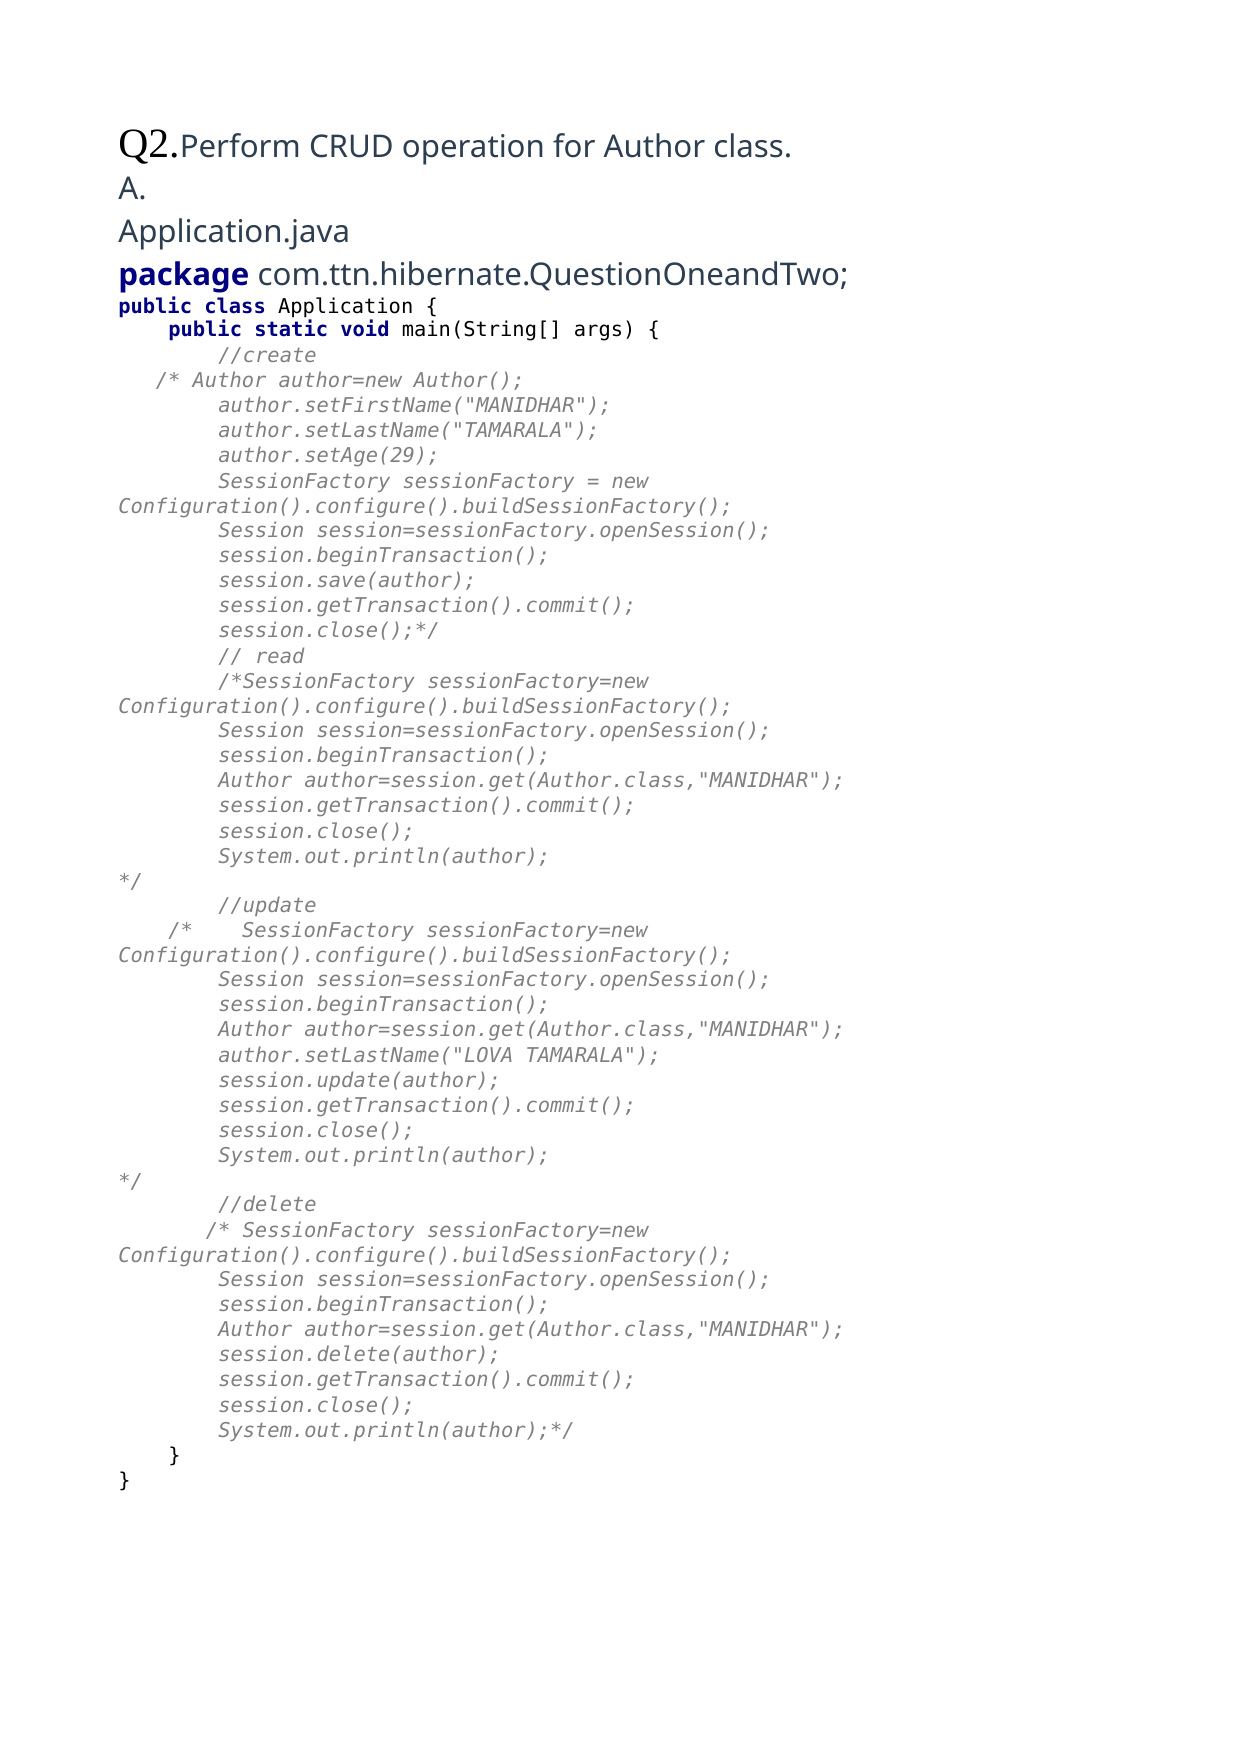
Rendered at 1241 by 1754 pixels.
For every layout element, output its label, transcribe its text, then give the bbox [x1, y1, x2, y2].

text Session session=sessionFactory.openSession(); [118, 518, 1122, 543]
text A. [118, 166, 1122, 209]
text session.beginTransaction(); [118, 543, 1122, 568]
text public static void main(String[] args) { [118, 318, 1122, 343]
text session.beginTransaction(); [118, 743, 1122, 769]
text session.close(); [118, 1393, 1122, 1418]
text author.setFirstName("MANIDHAR"); [118, 393, 1122, 419]
text } [118, 1469, 1122, 1492]
text session.close(); [118, 819, 1122, 844]
text } [118, 1443, 1122, 1469]
text //update [118, 893, 1122, 918]
text author.setLastName("TAMARALA"); [118, 419, 1122, 444]
text session.close(); [118, 1119, 1122, 1144]
text session.getTransaction().commit(); [118, 594, 1122, 619]
text session.update(author); [118, 1068, 1122, 1093]
text //delete [118, 1193, 1122, 1218]
text Session session=sessionFactory.openSession(); [118, 718, 1122, 743]
text session.beginTransaction(); [118, 1292, 1122, 1317]
text /* SessionFactory sessionFactory=new Configuration().configure().buildSessionFactory(); [118, 1218, 1122, 1267]
text session.getTransaction().commit(); [118, 1368, 1122, 1393]
text /* SessionFactory sessionFactory=new Configuration().configure().buildSessionFactory(); [118, 918, 1122, 967]
text author.setAge(29); [118, 444, 1122, 469]
text Q2.Perform CRUD operation for Author class. [118, 118, 1122, 166]
text /* Author author=new Author(); [118, 368, 1122, 393]
text Author author=session.get(Author.class,"MANIDHAR"); [118, 769, 1122, 794]
text System.out.println(author); [118, 1144, 1122, 1169]
text package com.ttn.hibernate.QuestionOneandTwo; [118, 251, 1122, 294]
text session.save(author); [118, 568, 1122, 594]
text SessionFactory sessionFactory = new Configuration().configure().buildSessionFactory(); [118, 469, 1122, 518]
text Author author=session.get(Author.class,"MANIDHAR"); [118, 1317, 1122, 1343]
text session.delete(author); [118, 1343, 1122, 1368]
text */ [118, 869, 1122, 893]
text /*SessionFactory sessionFactory=new Configuration().configure().buildSessionFactory(); [118, 669, 1122, 718]
text System.out.println(author); [118, 844, 1122, 869]
text Session session=sessionFactory.openSession(); [118, 1267, 1122, 1292]
text Session session=sessionFactory.openSession(); [118, 967, 1122, 993]
text */ [118, 1169, 1122, 1193]
text //create [118, 343, 1122, 368]
text System.out.println(author);*/ [118, 1418, 1122, 1443]
text public class Application { [118, 294, 1122, 318]
text session.getTransaction().commit(); [118, 794, 1122, 819]
text Application.java [118, 209, 1122, 251]
text session.close();*/ [118, 619, 1122, 644]
text Author author=session.get(Author.class,"MANIDHAR"); [118, 1018, 1122, 1043]
text session.getTransaction().commit(); [118, 1093, 1122, 1119]
text session.beginTransaction(); [118, 993, 1122, 1018]
text author.setLastName("LOVA TAMARALA"); [118, 1043, 1122, 1068]
text // read [118, 644, 1122, 669]
